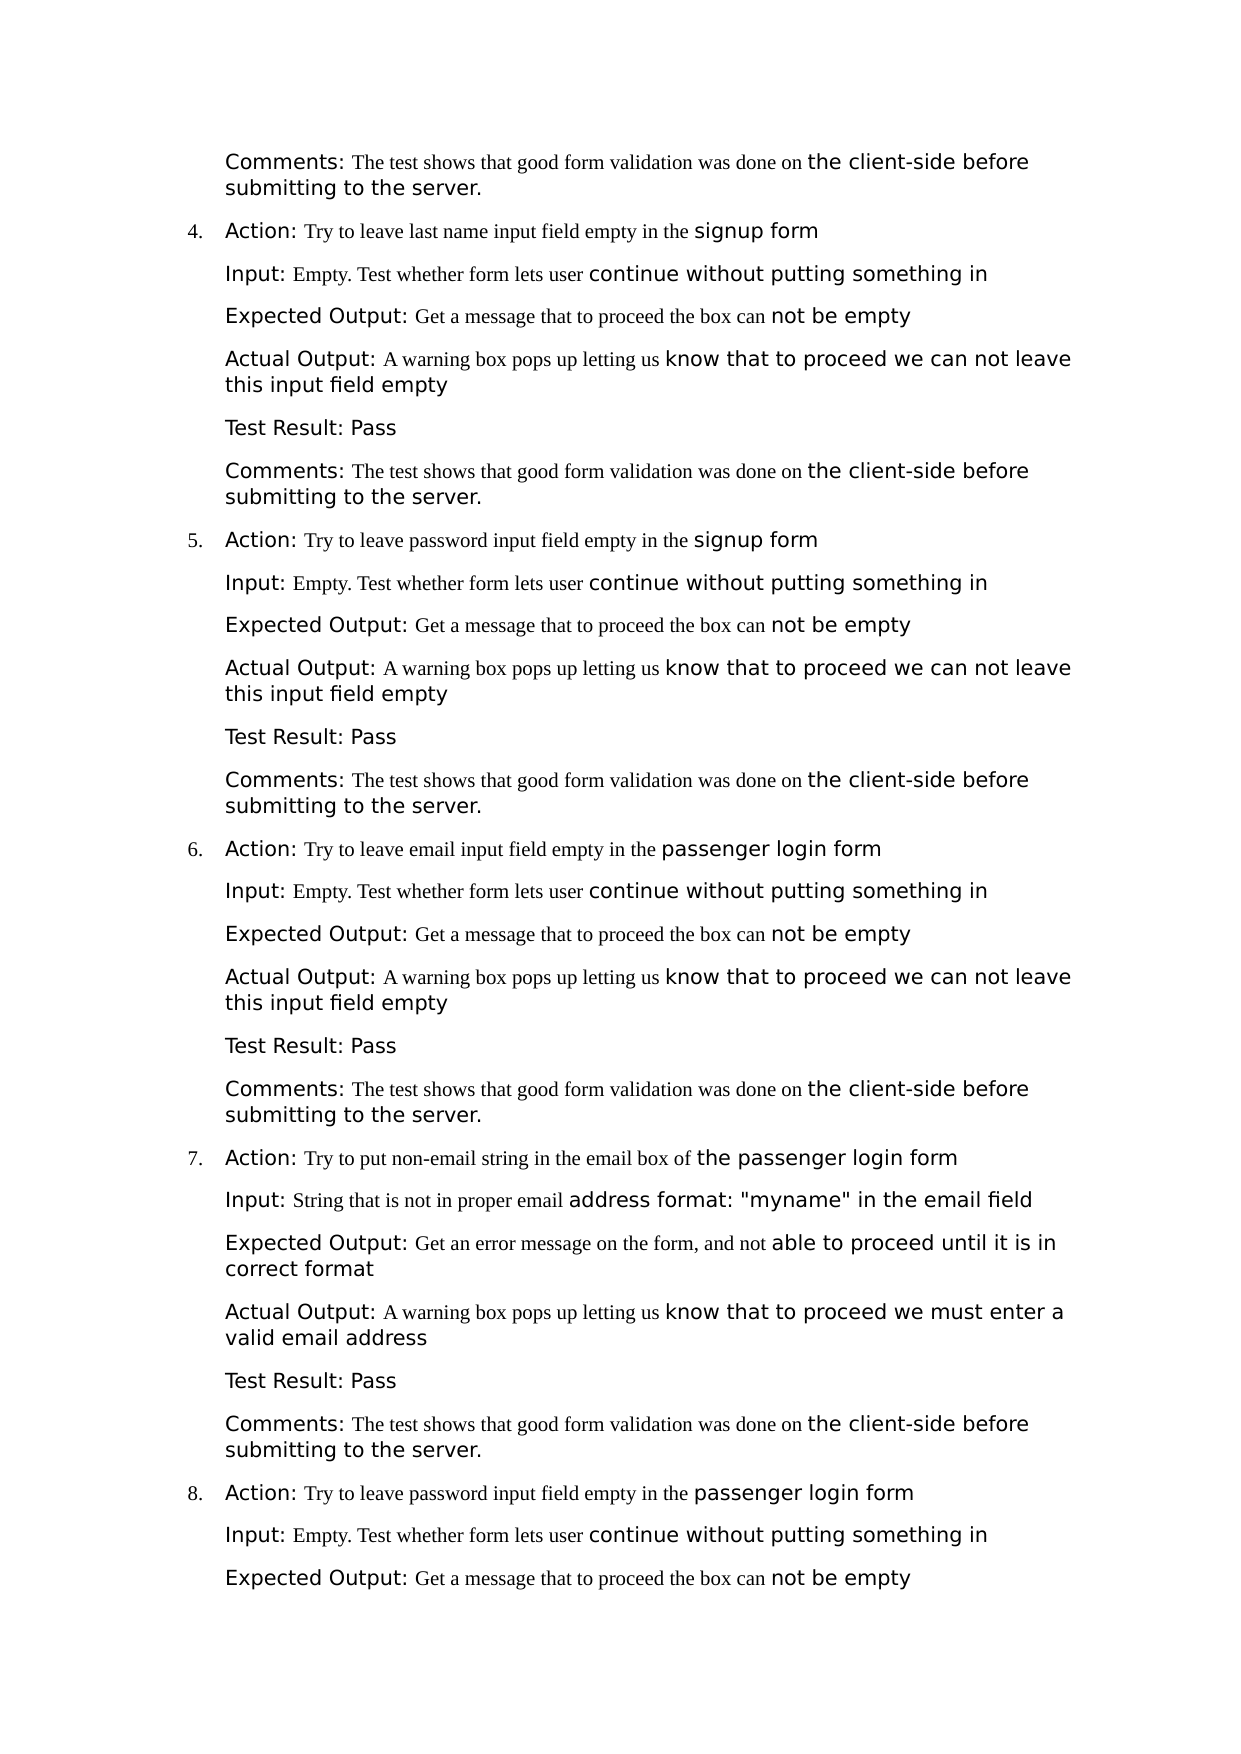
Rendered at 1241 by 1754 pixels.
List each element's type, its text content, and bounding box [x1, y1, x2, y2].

list Expected Output: Get a message that to proceed the box can not be empty [187, 304, 1090, 329]
list Comments: The test shows that good form validation was done on the client-side before submitting to the server. [187, 1412, 1090, 1462]
list Input: Empty. Test whether form lets user continue without putting something in [187, 879, 1090, 904]
list Expected Output: Get a message that to proceed the box can not be empty [187, 1566, 1090, 1590]
list Action: Try to leave last name input field empty in the signup form [187, 219, 1090, 243]
list Actual Output: A warning box pops up letting us know that to proceed we can not leave this input field empty [187, 347, 1090, 398]
list Input: Empty. Test whether form lets user continue without putting something in [187, 1523, 1090, 1548]
list Test Result: Pass [187, 416, 1090, 441]
list Action: Try to leave password input field empty in the passenger login form [187, 1481, 1090, 1505]
list Actual Output: A warning box pops up letting us know that to proceed we can not leave this input field empty [187, 965, 1090, 1016]
list Test Result: Pass [187, 1034, 1090, 1058]
list Comments: The test shows that good form validation was done on the client-side before submitting to the server. [187, 1077, 1090, 1127]
list Input: Empty. Test whether form lets user continue without putting something in [187, 571, 1090, 595]
list Comments: The test shows that good form validation was done on the client-side before submitting to the server. [187, 150, 1090, 201]
list Actual Output: A warning box pops up letting us know that to proceed we must enter a valid email address [187, 1300, 1090, 1351]
list Expected Output: Get an error message on the form, and not able to proceed until it is in correct format [187, 1231, 1090, 1282]
list Action: Try to leave email input field empty in the passenger login form [187, 837, 1090, 861]
list Actual Output: A warning box pops up letting us know that to proceed we can not leave this input field empty [187, 656, 1090, 707]
list Action: Try to put non-email string in the email box of the passenger login form [187, 1146, 1090, 1170]
list Action: Try to leave password input field empty in the signup form [187, 528, 1090, 552]
list Input: Empty. Test whether form lets user continue without putting something in [187, 262, 1090, 286]
list Input: String that is not in proper email address format: "myname" in the email field [187, 1188, 1090, 1213]
list Expected Output: Get a message that to proceed the box can not be empty [187, 922, 1090, 947]
list Test Result: Pass [187, 1369, 1090, 1393]
list Test Result: Pass [187, 725, 1090, 749]
list Expected Output: Get a message that to proceed the box can not be empty [187, 613, 1090, 638]
list Comments: The test shows that good form validation was done on the client-side before submitting to the server. [187, 768, 1090, 818]
list Comments: The test shows that good form validation was done on the client-side before submitting to the server. [187, 459, 1090, 509]
